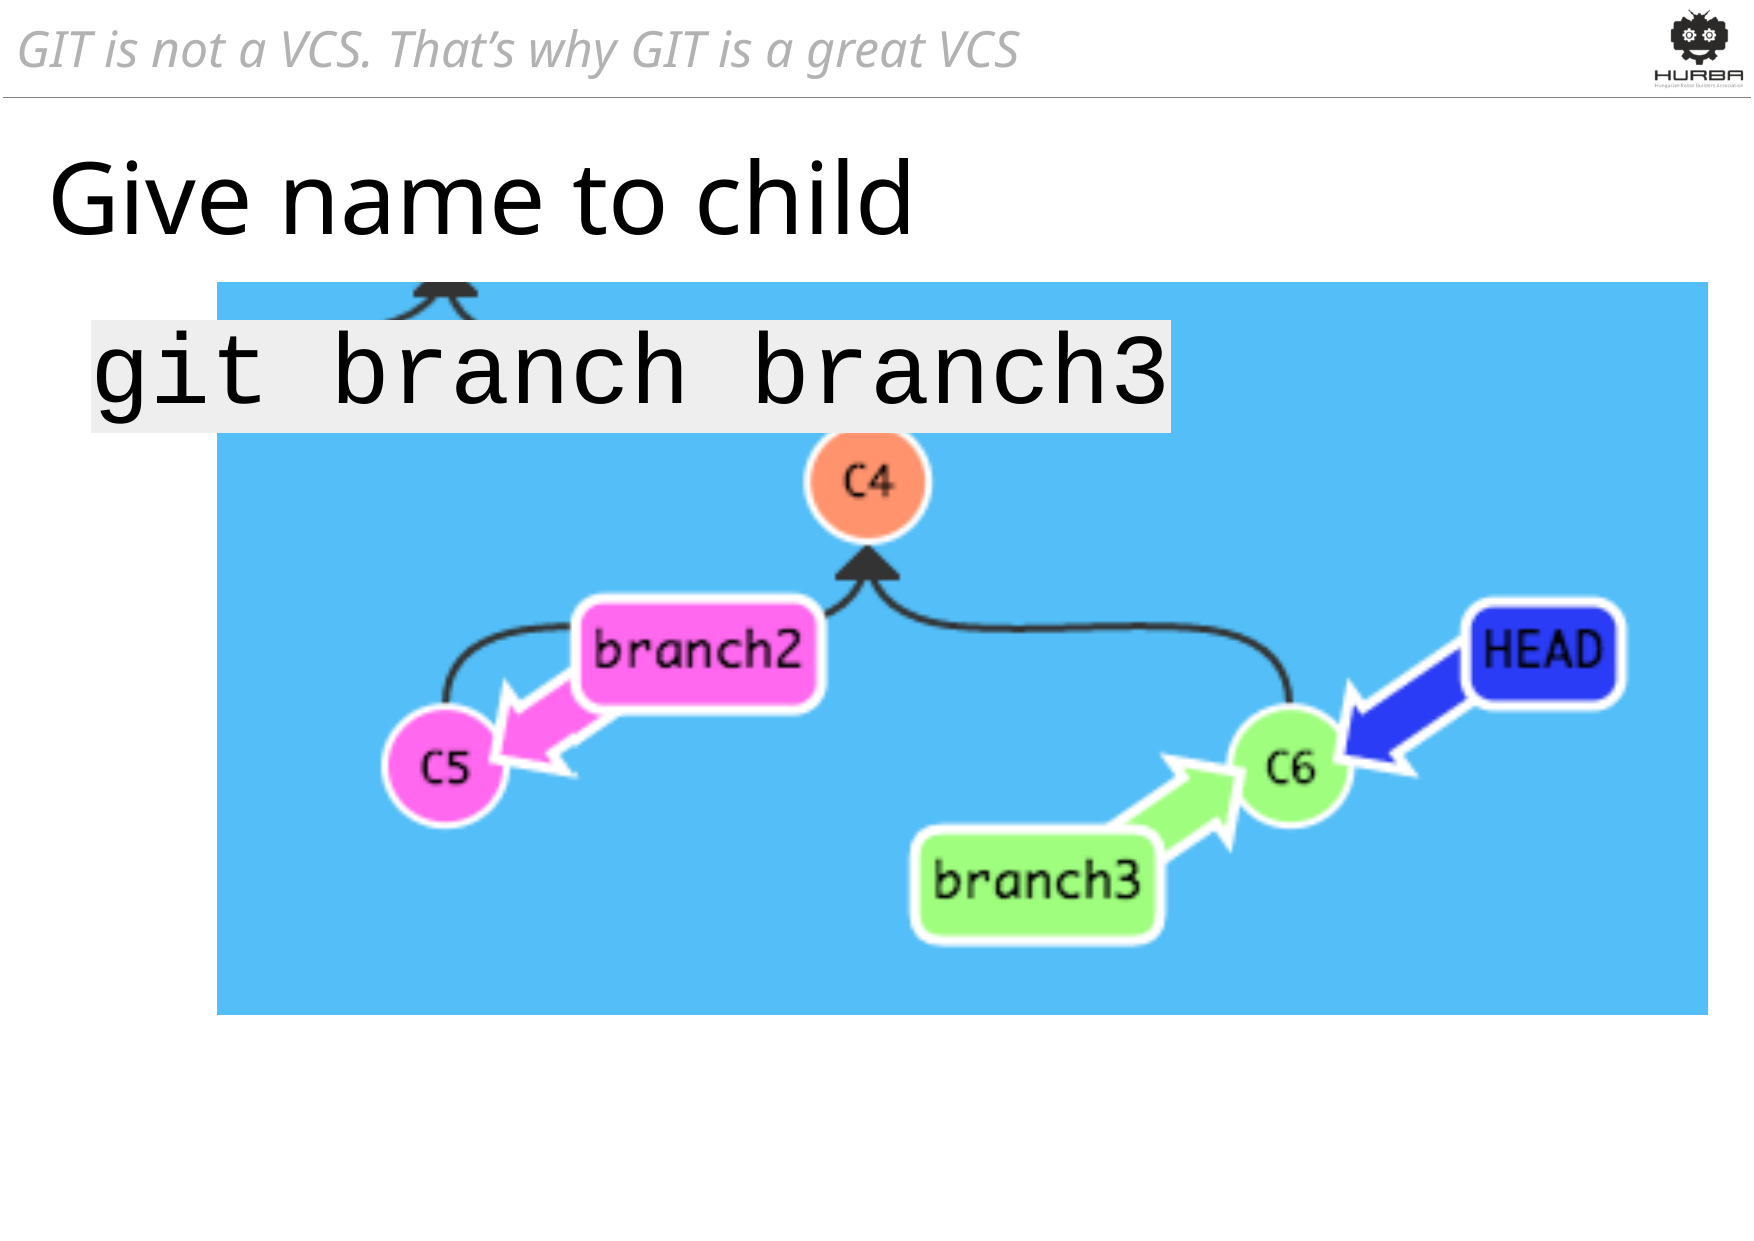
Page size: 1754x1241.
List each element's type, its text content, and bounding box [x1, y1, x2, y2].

text git branch branch3 [1709, 320, 1751, 433]
text git branch branch3 [3, 320, 217, 433]
picture [217, 282, 1709, 1015]
text Give name to child [3, 127, 1751, 263]
picture [1644, 3, 1754, 102]
